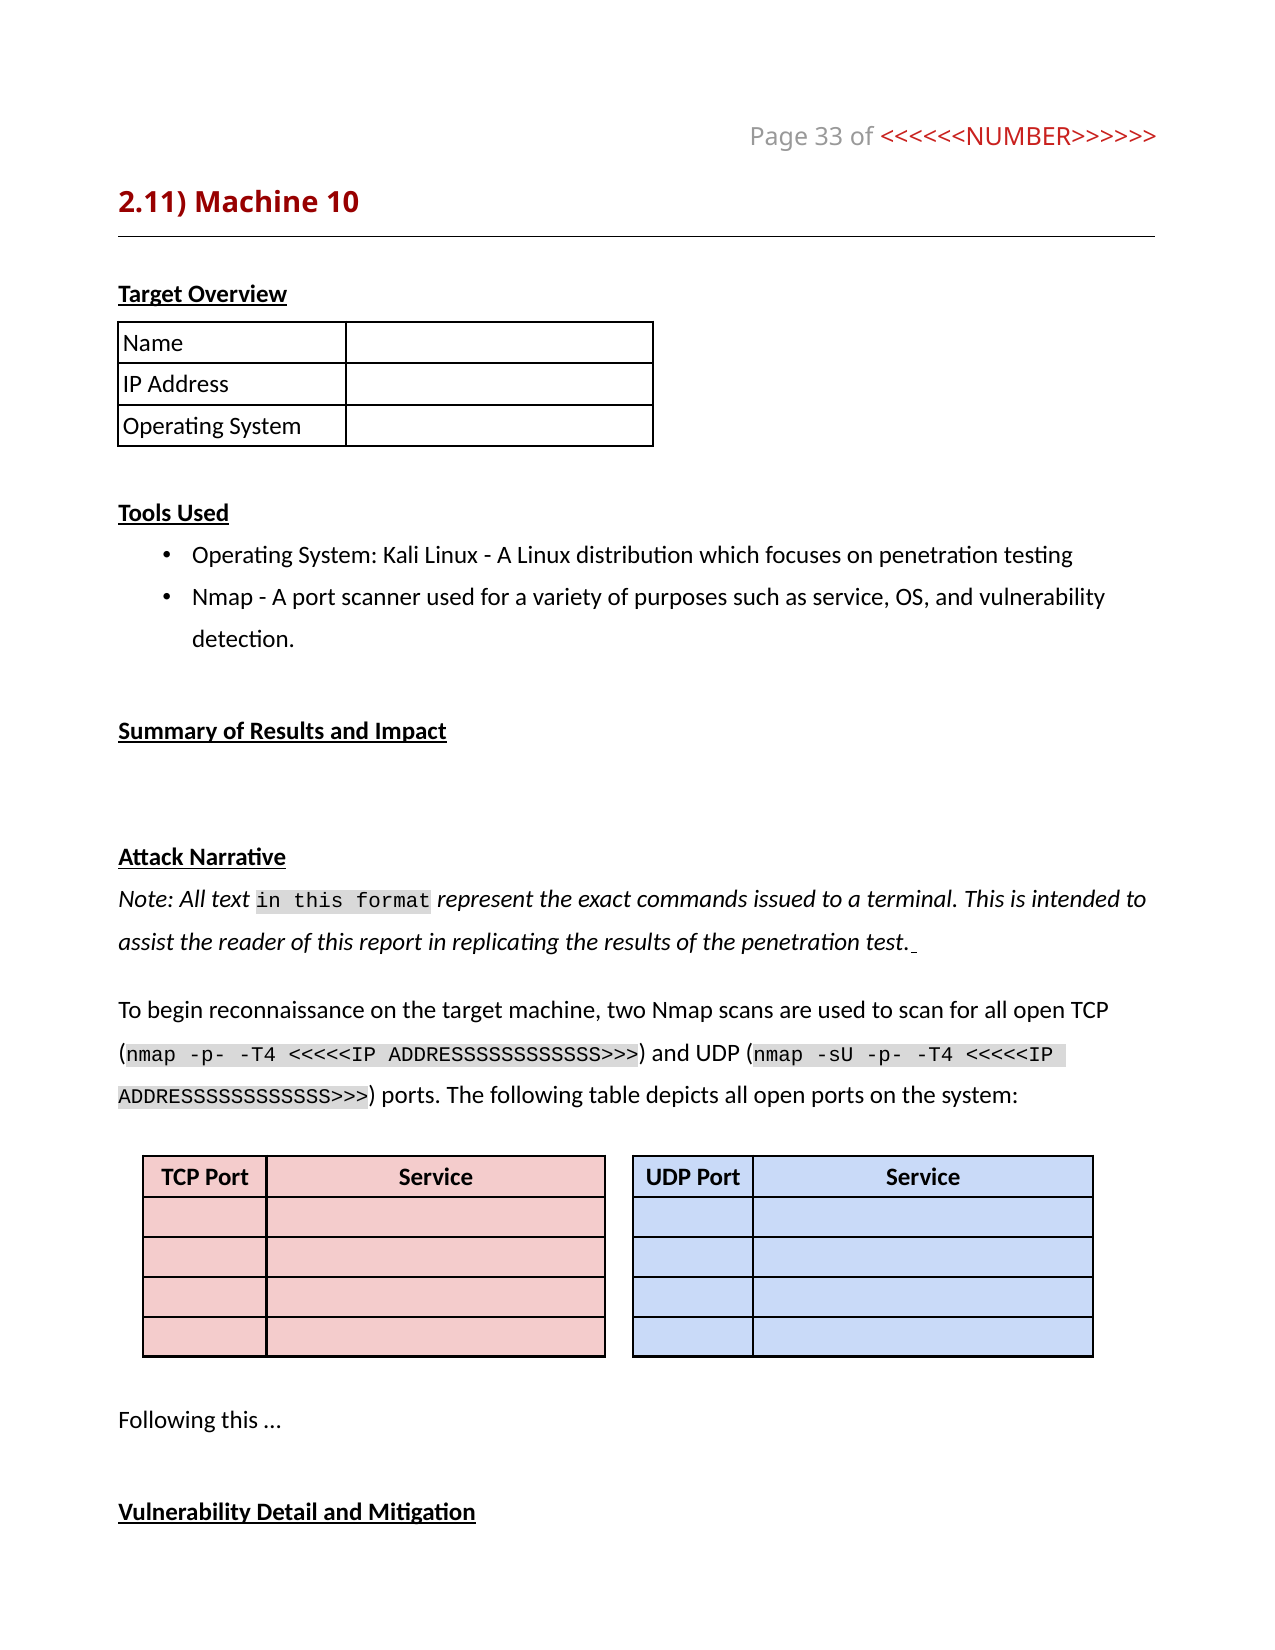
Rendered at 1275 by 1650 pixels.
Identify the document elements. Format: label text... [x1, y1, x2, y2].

table_cell [347, 364, 652, 404]
table_cell [634, 1278, 752, 1316]
text Note: All text in this format represent the exact commands issued to a terminal. This is intended to assist the reader of this report in replicating the results of the penetration test. [118, 883, 1157, 956]
text To begin reconnaissance on the target machine, two Nmap scans are used to scan for all open TCP (nmap -p- -T4 <<<<<IP ADDRESSSSSSSSSSSS>>>) and UDP (nmap -sU -p- -T4 <<<<<IP ADDRESSSSSSSSSSSS>>>) ports. The following table depicts all open ports on the system: [118, 968, 1157, 1109]
table_header [631, 1123, 1116, 1360]
table_cell [634, 1198, 752, 1236]
table_cell [268, 1278, 604, 1316]
text Target Overview [118, 278, 1157, 309]
table_cell [754, 1278, 1092, 1316]
table_header Service [268, 1157, 604, 1196]
table_cell IP Address [119, 364, 345, 404]
table_cell [144, 1238, 265, 1276]
table_cell [268, 1198, 604, 1236]
text Vulnerability Detail and Mitigation [118, 1496, 1157, 1527]
text Tools Used [118, 497, 1157, 527]
table_cell [754, 1238, 1092, 1276]
text Following this … [118, 1404, 1157, 1435]
table_cell [144, 1198, 265, 1236]
list Nmap - A port scanner used for a variety of purposes such as service, OS, and vulnerability detection. [162, 581, 1157, 654]
table_cell [754, 1198, 1092, 1236]
text 2.11) Machine 10 [118, 182, 1157, 221]
table_cell [144, 1278, 265, 1316]
table_header Service [754, 1157, 1092, 1196]
table_header Name [119, 323, 345, 362]
table_cell [634, 1238, 752, 1276]
table_cell [754, 1318, 1092, 1355]
table_cell [268, 1238, 604, 1276]
table_header UDP Port [634, 1157, 752, 1196]
table_cell [268, 1318, 604, 1355]
text Summary of Results and Impact [118, 715, 1157, 745]
table_cell Operating System [119, 406, 345, 445]
text Attack Narrative [118, 841, 1157, 872]
table_cell [347, 406, 652, 445]
table_header TCP Port [144, 1157, 265, 1196]
table_header [347, 323, 652, 362]
table_cell [634, 1318, 752, 1355]
table_header [119, 1123, 629, 1360]
table_cell [144, 1318, 265, 1355]
list Operating System: Kali Linux - A Linux distribution which focuses on penetration testing [162, 539, 1157, 569]
